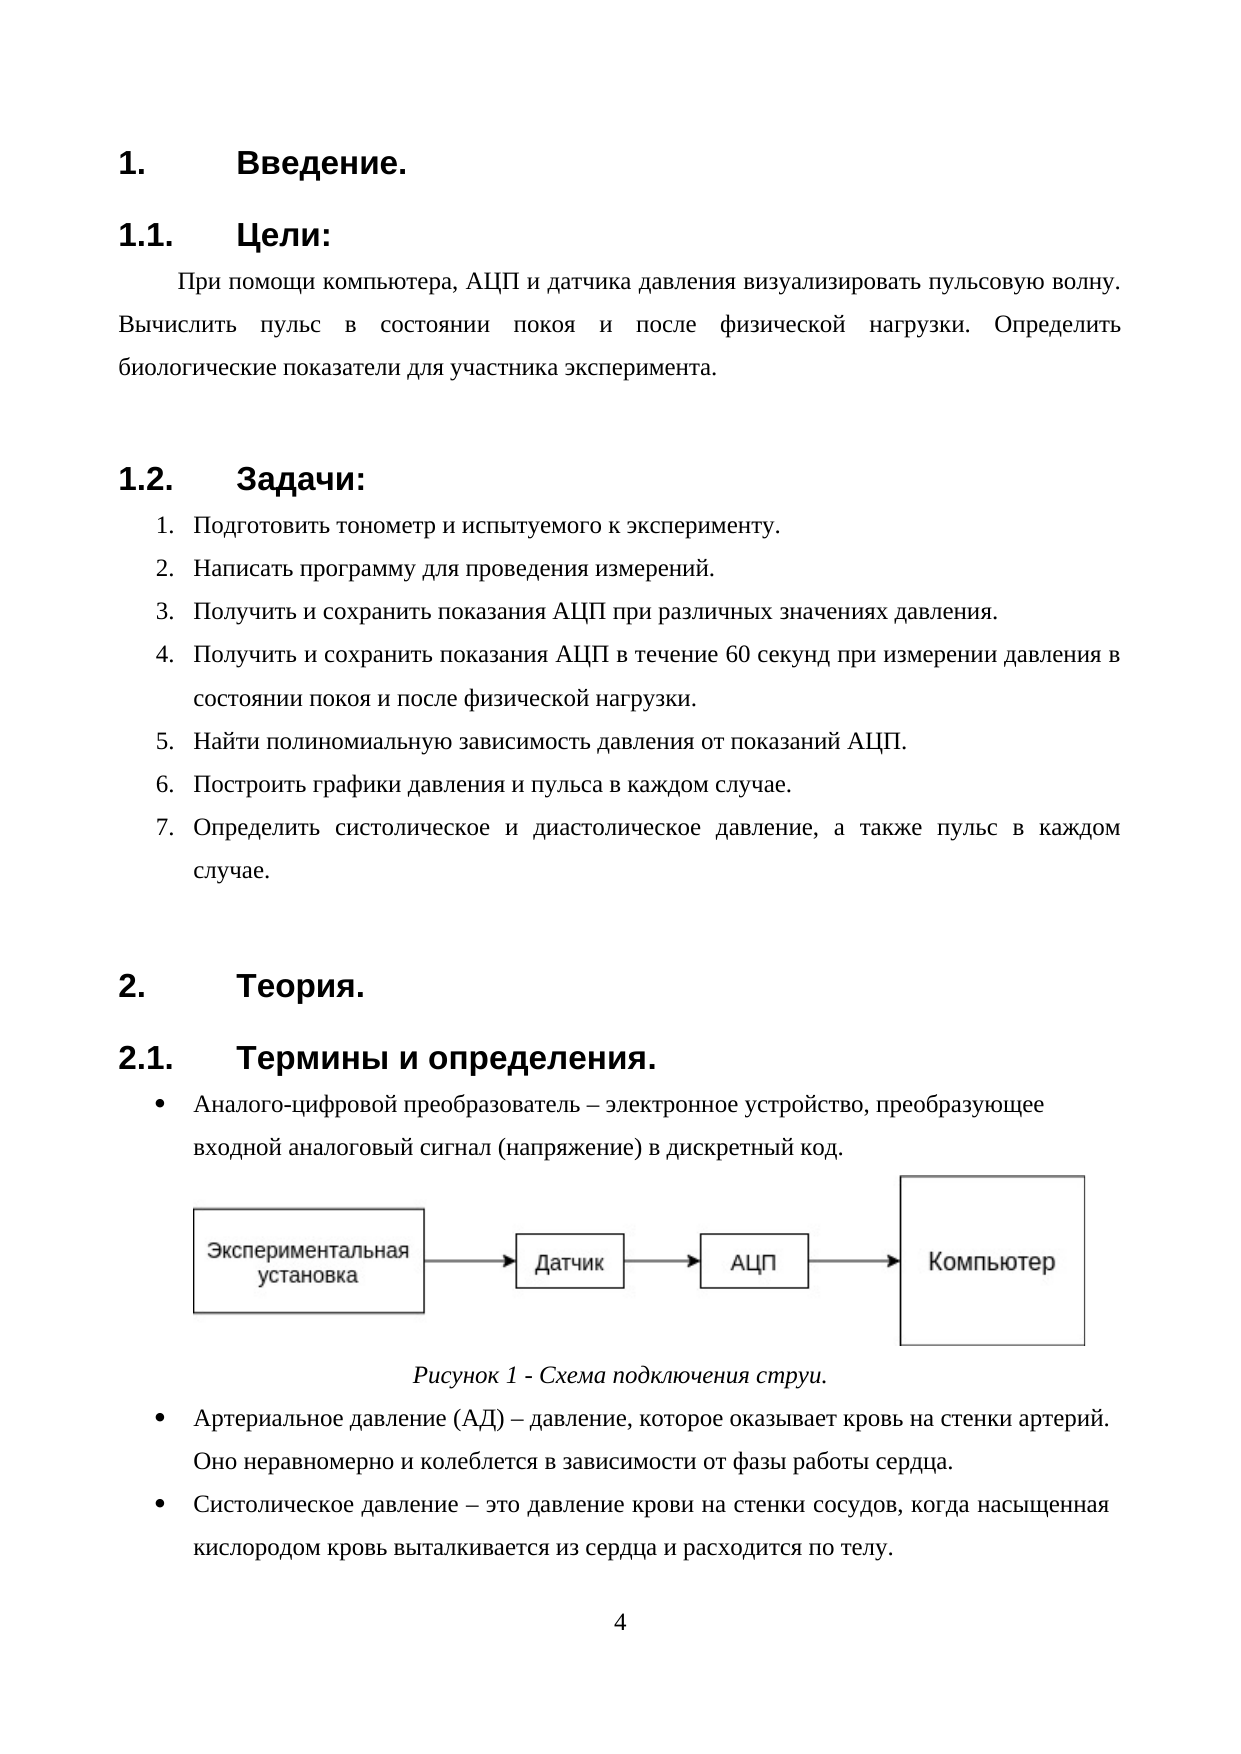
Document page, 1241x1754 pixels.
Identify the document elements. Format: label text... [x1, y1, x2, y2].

list Написать программу для проведения измерений. [156, 553, 1122, 582]
text Рисунок 1 - Схема подключения струи. [118, 1360, 1122, 1389]
list Систолическое давление – это давление крови на стенки сосудов, когда насыщенная кислородом кровь выталкивается из сердца и расходится по телу. [156, 1489, 1110, 1561]
subtitle Введение. [118, 143, 1122, 182]
list Артериальное давление (АД) – давление, которое оказывает кровь на стенки артерий. Оно неравномерно и колеблется в зависимости от фазы работы сердца. [156, 1403, 1110, 1475]
text При помощи компьютера, АЦП и датчика давления визуализировать пульсовую волну. Вычислить пульс в состоянии покоя и после физической нагрузки. Определить биологические показатели для участника эксперимента. [118, 266, 1122, 381]
text входной аналоговый сигнал (напряжение) в дискретный код. [193, 1132, 1110, 1161]
picture [193, 1175, 1086, 1346]
subtitle Задачи: [118, 459, 1122, 498]
list Построить графики давления и пульса в каждом случае. [156, 769, 1122, 798]
list Подготовить тонометр и испытуемого к эксперименту. [156, 510, 1122, 539]
list Получить и сохранить показания АЦП в течение 60 секунд при измерении давления в состоянии покоя и после физической нагрузки. [156, 639, 1122, 711]
list Аналого-цифровой преобразователь – электронное устройство, преобразующее [156, 1089, 1110, 1118]
list Определить систолическое и диастолическое давление, а также пульс в каждом случае. [156, 812, 1122, 884]
subtitle Цели: [118, 215, 1122, 253]
list Найти полиномиальную зависимость давления от показаний АЦП. [156, 726, 1122, 754]
list Получить и сохранить показания АЦП при различных значениях давления. [156, 596, 1122, 625]
subtitle Теория. [118, 966, 1122, 1005]
subtitle Термины и определения. [118, 1038, 1122, 1077]
